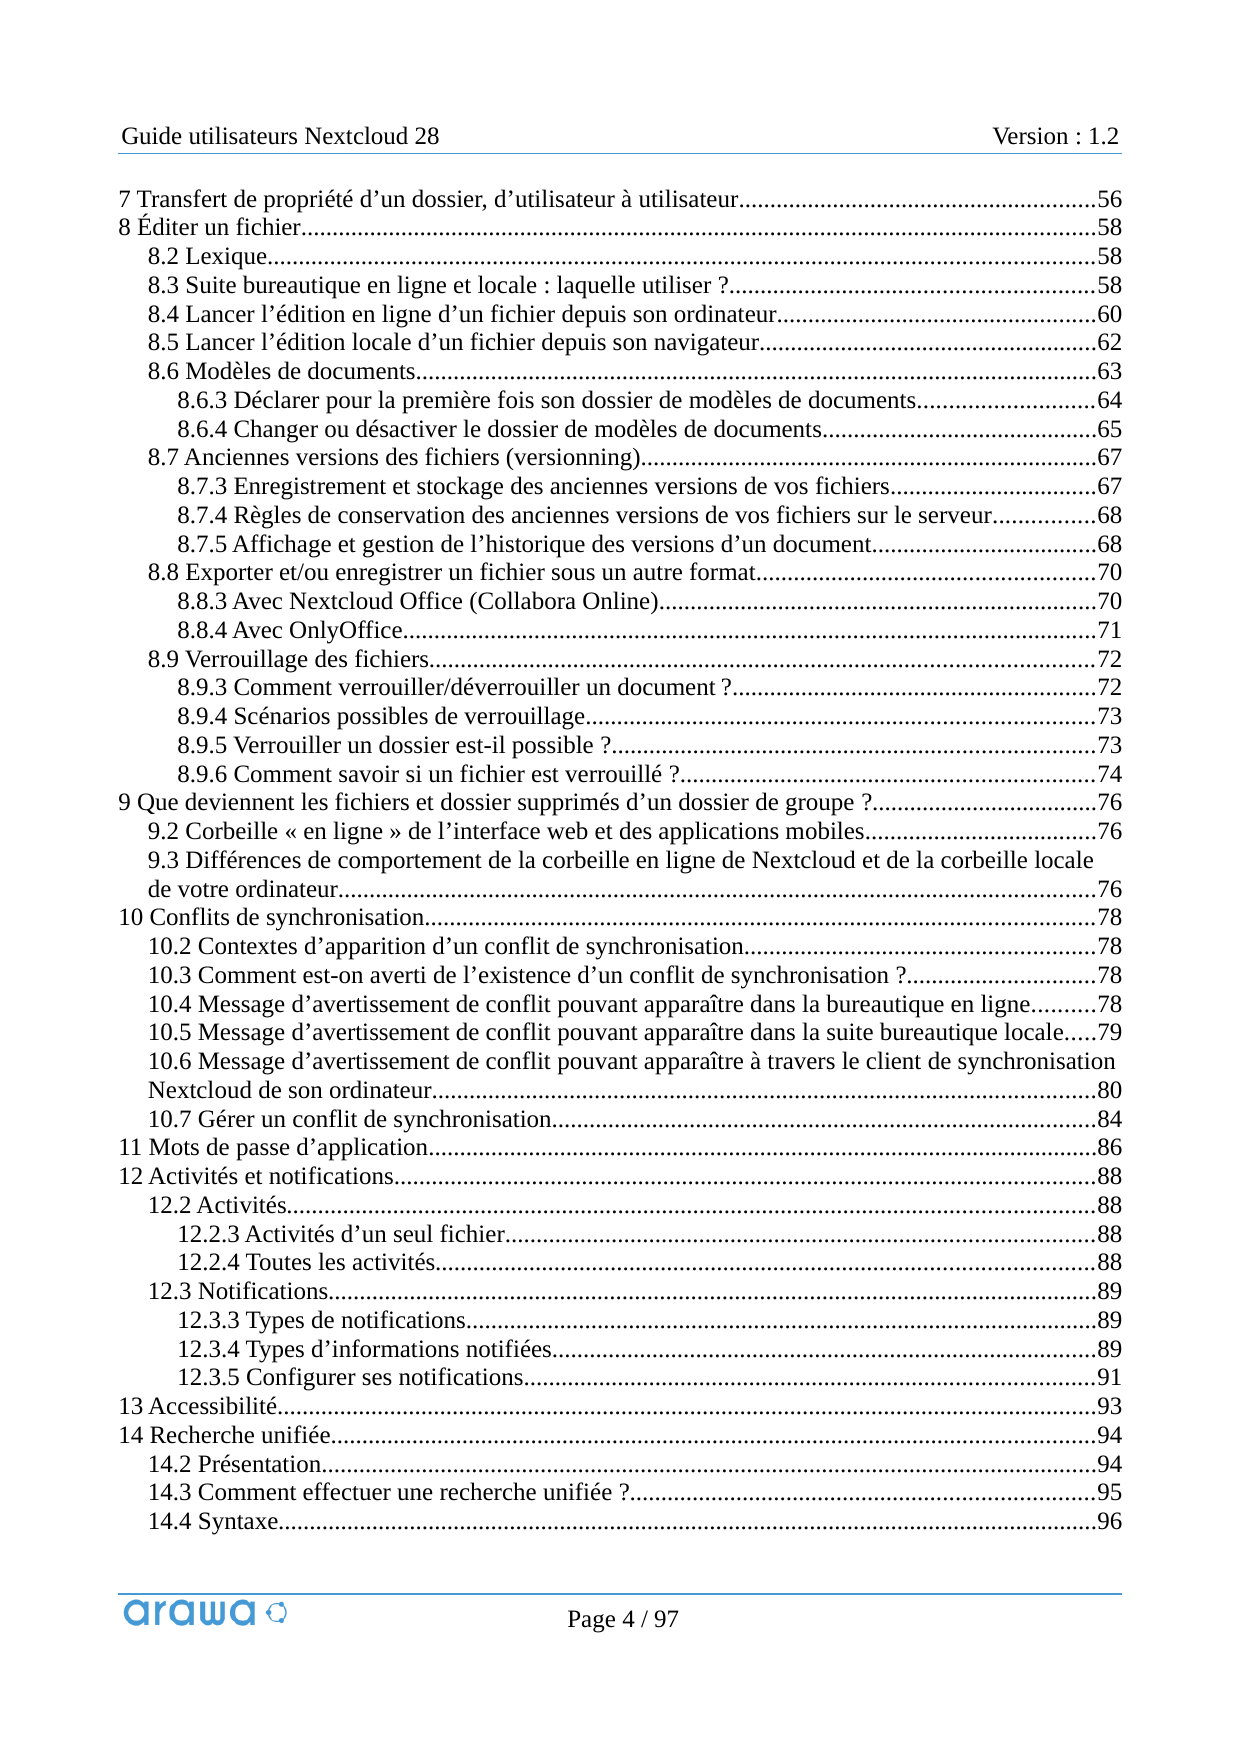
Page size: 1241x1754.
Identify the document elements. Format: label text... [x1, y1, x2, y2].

text 12.3 Notifications 89 [148, 1276, 1122, 1305]
text 8.6.3 Déclarer pour la première fois son dossier de modèles de documents 64 [177, 385, 1122, 414]
text 8.8 Exporter et/ou enregistrer un fichier sous un autre format 70 [148, 557, 1122, 586]
text 8 Éditer un fichier 58 [118, 212, 1122, 241]
text 13 Accessibilité 93 [118, 1391, 1122, 1420]
text 10.3 Comment est-on averti de l’existence d’un conflit de synchronisation ? 78 [148, 960, 1122, 989]
text 12.2.3 Activités d’un seul fichier 88 [177, 1219, 1122, 1247]
text 12.2 Activités 88 [148, 1190, 1122, 1219]
text 12.3.3 Types de notifications 89 [177, 1305, 1122, 1334]
text 8.7.4 Règles de conservation des anciennes versions de vos fichiers sur le serveur 68 [177, 500, 1122, 529]
text 8.3 Suite bureautique en ligne et locale : laquelle utiliser ? 58 [148, 270, 1122, 299]
text 12.3.5 Configurer ses notifications 91 [177, 1362, 1122, 1391]
text 9.3 Différences de comportement de la corbeille en ligne de Nextcloud et de la corbeille locale de votre ordinateur 76 [148, 845, 1122, 902]
text 12.3.4 Types d’informations notifiées 89 [177, 1334, 1122, 1362]
text 10.6 Message d’avertissement de conflit pouvant apparaître à travers le client de synchronisation Nextcloud de son ordinateur 80 [148, 1046, 1122, 1104]
text 8.6.4 Changer ou désactiver le dossier de modèles de documents 65 [177, 414, 1122, 442]
text 12.2.4 Toutes les activités 88 [177, 1247, 1122, 1276]
text 8.9 Verrouillage des fichiers 72 [148, 644, 1122, 672]
text 11 Mots de passe d’application 86 [118, 1132, 1122, 1161]
picture [121, 1597, 290, 1628]
text 10 Conflits de synchronisation 78 [118, 902, 1122, 931]
text 14.2 Présentation 94 [148, 1449, 1122, 1477]
text 7 Transfert de propriété d’un dossier, d’utilisateur à utilisateur 56 [118, 184, 1122, 212]
text 12 Activités et notifications 88 [118, 1161, 1122, 1190]
text 8.2 Lexique 58 [148, 241, 1122, 270]
text 14.4 Syntaxe 96 [148, 1506, 1122, 1535]
text 8.9.6 Comment savoir si un fichier est verrouillé ? 74 [177, 759, 1122, 787]
text 8.8.3 Avec Nextcloud Office (Collabora Online) 70 [177, 586, 1122, 615]
text 8.4 Lancer l’édition en ligne d’un fichier depuis son ordinateur 60 [148, 299, 1122, 327]
text 8.9.3 Comment verrouiller/déverrouiller un document ? 72 [177, 672, 1122, 701]
text 9 Que deviennent les fichiers et dossier supprimés d’un dossier de groupe ? 76 [118, 787, 1122, 816]
text 8.8.4 Avec OnlyOffice 71 [177, 615, 1122, 644]
text 10.7 Gérer un conflit de synchronisation 84 [148, 1104, 1122, 1132]
text 10.5 Message d’avertissement de conflit pouvant apparaître dans la suite bureautique locale 79 [148, 1017, 1122, 1046]
text 8.6 Modèles de documents 63 [148, 356, 1122, 385]
text 8.5 Lancer l’édition locale d’un fichier depuis son navigateur 62 [148, 327, 1122, 356]
text 9.2 Corbeille « en ligne » de l’interface web et des applications mobiles 76 [148, 816, 1122, 845]
text 8.9.4 Scénarios possibles de verrouillage 73 [177, 701, 1122, 730]
text 14.3 Comment effectuer une recherche unifiée ? 95 [148, 1477, 1122, 1506]
text 10.4 Message d’avertissement de conflit pouvant apparaître dans la bureautique en ligne 78 [148, 989, 1122, 1017]
text 14 Recherche unifiée 94 [118, 1420, 1122, 1449]
text 10.2 Contextes d’apparition d’un conflit de synchronisation 78 [148, 931, 1122, 960]
text 8.7.3 Enregistrement et stockage des anciennes versions de vos fichiers 67 [177, 471, 1122, 500]
text 8.9.5 Verrouiller un dossier est-il possible ? 73 [177, 730, 1122, 759]
text 8.7 Anciennes versions des fichiers (versionning) 67 [148, 442, 1122, 471]
text 8.7.5 Affichage et gestion de l’historique des versions d’un document 68 [177, 529, 1122, 557]
